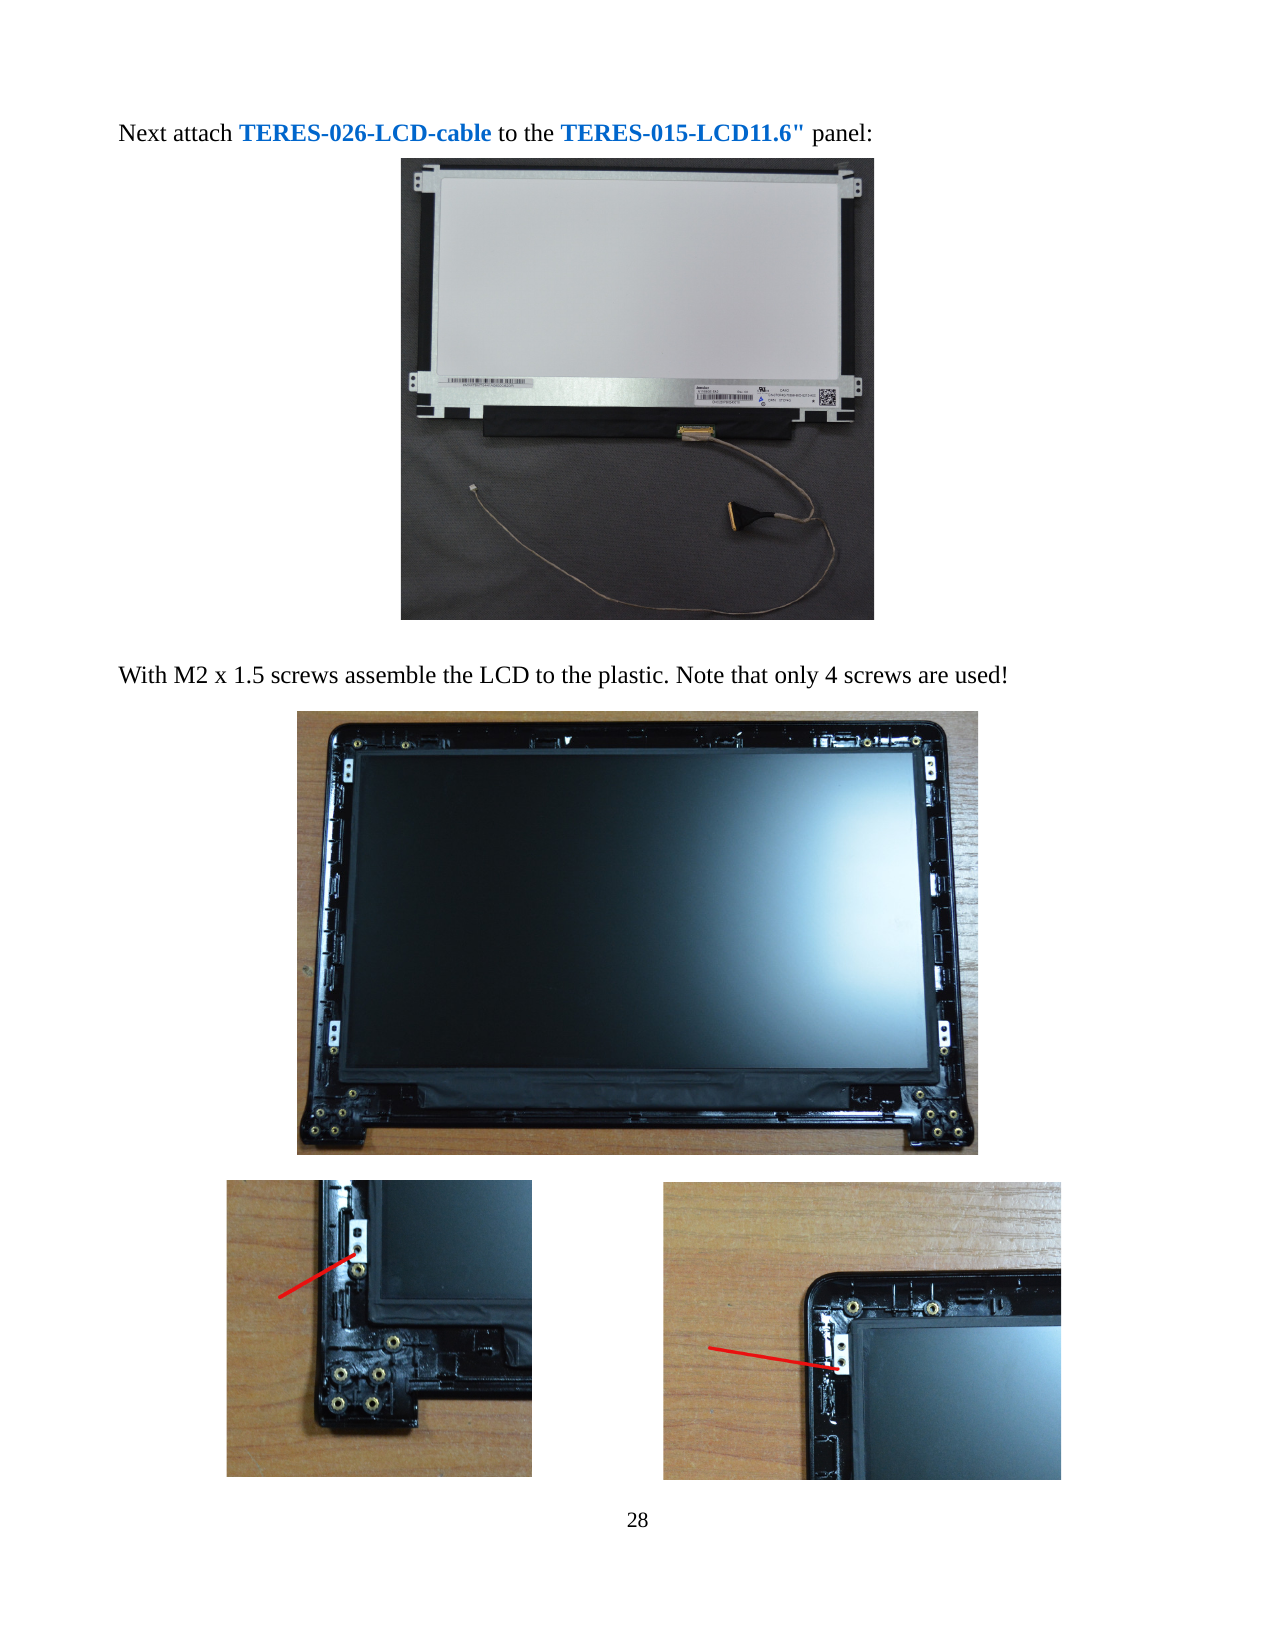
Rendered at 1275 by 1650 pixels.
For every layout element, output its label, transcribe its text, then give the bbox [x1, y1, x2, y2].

picture [400, 158, 875, 620]
picture [297, 711, 979, 1155]
text Next attach TERES-026-LCD-cable to the TERES-015-LCD11.6" panel: [118, 118, 1157, 147]
text With M2 x 1.5 screws assemble the LCD to the plastic. Note that only 4 screws are used! [118, 660, 1157, 689]
picture [663, 1182, 1062, 1480]
picture [226, 1180, 532, 1477]
